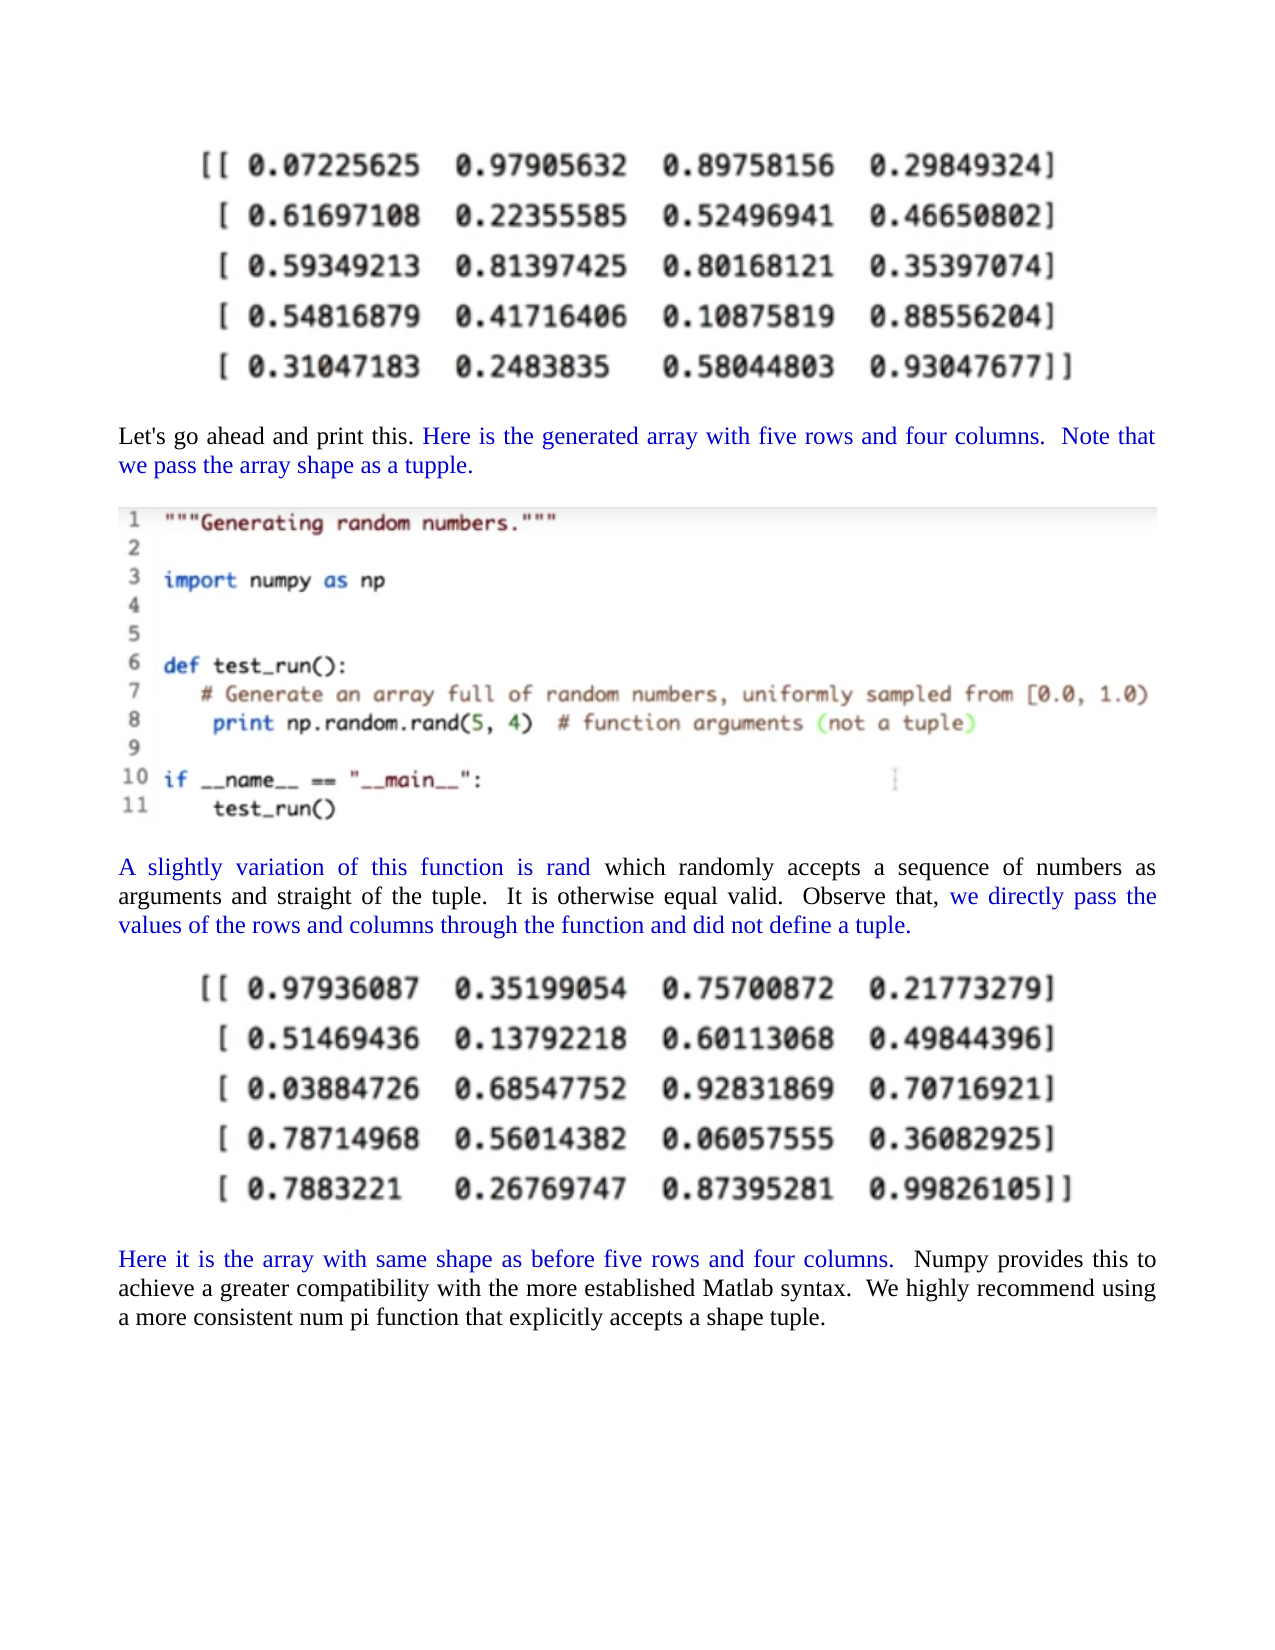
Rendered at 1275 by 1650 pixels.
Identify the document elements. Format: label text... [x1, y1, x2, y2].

text Here it is the array with same shape as before five rows and four columns. Numpy provides this to achieve a greater compatibility with the more established Matlab syntax. We highly recommend using a more consistent num pi function that explicitly accepts a shape tuple. [118, 1244, 1157, 1331]
picture [118, 507, 1157, 824]
picture [194, 146, 1081, 393]
text A slightly variation of this function is rand which randomly accepts a sequence of numbers as arguments and straight of the tuple. It is otherwise equal valid. Observe that, we directly pass the values of the rows and columns through the function and did not define a tuple. [118, 852, 1157, 938]
picture [197, 967, 1078, 1216]
text Let's go ahead and print this. Here is the generated array with five rows and four columns. Note that we pass the array shape as a tupple. [118, 421, 1157, 478]
